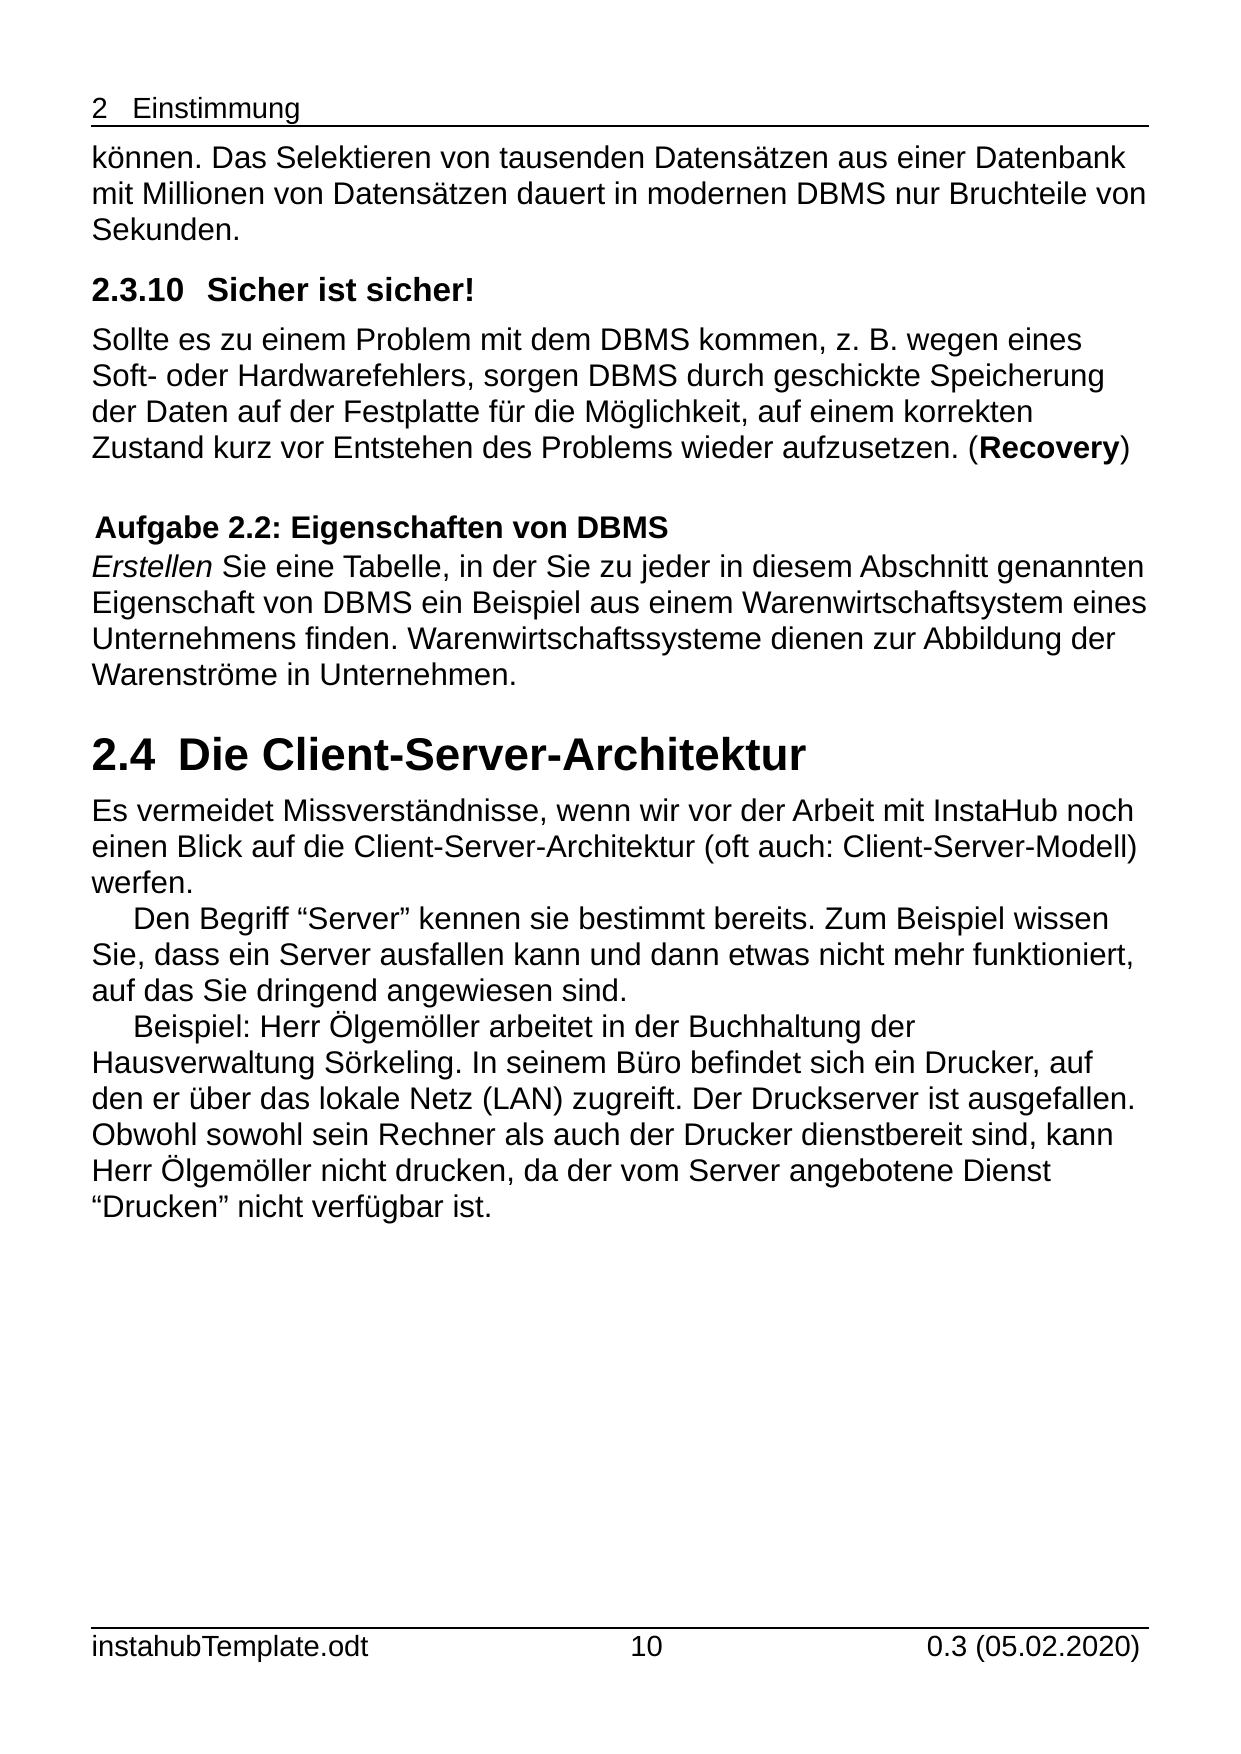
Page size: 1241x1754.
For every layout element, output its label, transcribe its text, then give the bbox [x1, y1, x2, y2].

subtitle Die Client-Server-Architektur [91, 727, 1149, 780]
text Sollte es zu einem Problem mit dem DBMS kommen, z. B. wegen eines Soft- oder Hardwarefehlers, sorgen DBMS durch geschickte Speicherung der Daten auf der Festplatte für die Möglichkeit, auf einem korrekten Zustand kurz vor Entstehen des Problems wieder aufzusetzen. (Recovery) [91, 321, 1149, 465]
text können. Das Selektieren von tausenden Datensätzen aus einer Datenbank mit Millionen von Datensätzen dauert in modernen DBMS nur Bruchteile von Sekunden. [91, 139, 1149, 247]
text Beispiel: Herr Ölgemöller arbeitet in der Buchhaltung der Hausverwaltung Sörkeling. In seinem Büro befindet sich ein Drucker, auf den er über das lokale Netz (LAN) zugreift. Der Druckserver ist ausgefallen. Obwohl sowohl sein Rechner als auch der Drucker dienstbereit sind, kann Herr Ölgemöller nicht drucken, da der vom Server angebotene Dienst “Drucken” nicht verfügbar ist. [91, 1008, 1149, 1223]
subtitle Sicher ist sicher! [91, 270, 1149, 309]
text Erstellen Sie eine Tabelle, in der Sie zu jeder in diesem Abschnitt genannten Eigenschaft von DBMS ein Beispiel aus einem Warenwirtschaftsystem eines Unternehmens finden. Warenwirtschaftssysteme dienen zur Abbildung der Warenströme in Unternehmen. [91, 548, 1149, 692]
text Es vermeidet Missverständnisse, wenn wir vor der Arbeit mit InstaHub noch einen Blick auf die Client-Server-Architektur (oft auch: Client-Server-Modell) werfen. [91, 792, 1149, 900]
subtitle Aufgabe 2.2: Eigenschaften von DBMS [91, 506, 1149, 548]
text Den Begriff “Server” kennen sie bestimmt bereits. Zum Beispiel wissen Sie, dass ein Server ausfallen kann und dann etwas nicht mehr funktioniert, auf das Sie dringend angewiesen sind. [91, 900, 1149, 1008]
